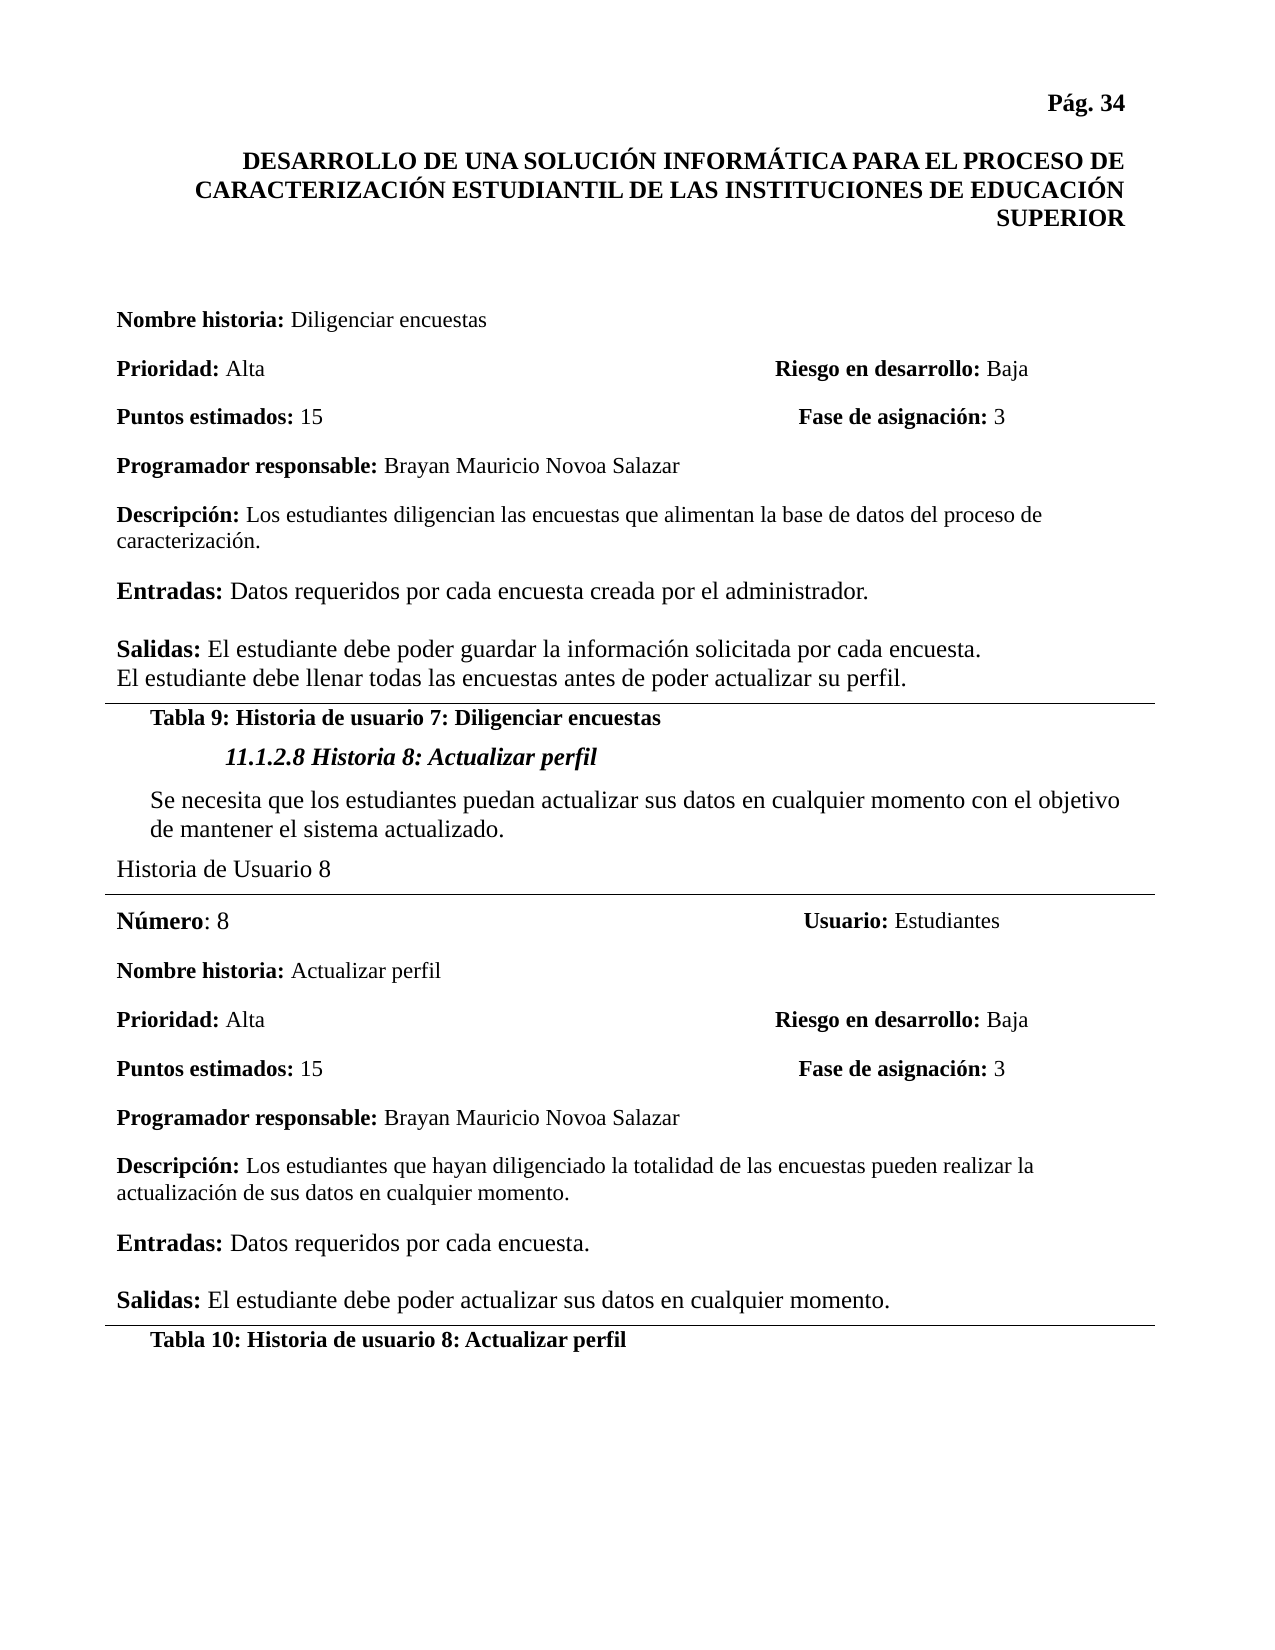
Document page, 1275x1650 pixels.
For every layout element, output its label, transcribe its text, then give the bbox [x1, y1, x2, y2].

text Se necesita que los estudiantes puedan actualizar sus datos en cualquier momento con el objetivo de mantener el sistema actualizado. [150, 785, 1125, 842]
table_cell Usuario: Estudiantes [649, 895, 1155, 946]
table_header Historia de Usuario 8 [105, 843, 1155, 894]
table_cell Riesgo en desarrollo: Baja [649, 343, 1155, 392]
text Tabla 10: Historia de usuario 8: Actualizar perfil [150, 1326, 1125, 1353]
table_cell Entradas: Datos requeridos por cada encuesta creada por el administrador. Salidas: El estudiante debe poder guardar la información solicitada por cada encuesta. El estudiante debe llenar todas las encuestas antes de poder actualizar su perfil. [105, 565, 1155, 703]
table_cell Programador responsable: Brayan Mauricio Novoa Salazar [105, 1093, 1155, 1141]
table_cell Nombre historia: Actualizar perfil [105, 946, 1155, 995]
table_cell Fase de asignación: 3 [649, 1044, 1155, 1092]
table_cell Programador responsable: Brayan Mauricio Novoa Salazar [105, 441, 1155, 490]
table_cell Prioridad: Alta [105, 343, 648, 392]
table_cell Fase de asignación: 3 [649, 392, 1155, 441]
table_cell Riesgo en desarrollo: Baja [649, 995, 1155, 1044]
table_cell Puntos estimados: 15 [105, 392, 648, 441]
table_cell Entradas: Datos requeridos por cada encuesta. Salidas: El estudiante debe poder actualizar sus datos en cualquier momento. [105, 1217, 1155, 1325]
table_cell Número: 8 [105, 895, 648, 946]
table_cell Puntos estimados: 15 [105, 1044, 648, 1092]
table_cell Descripción: Los estudiantes que hayan diligenciado la totalidad de las encuestas pueden realizar la actualización de sus datos en cualquier momento. [105, 1141, 1155, 1217]
table_cell Descripción: Los estudiantes diligencian las encuestas que alimentan la base de datos del proceso de caracterización. [105, 490, 1155, 565]
subtitle 11.1.2.8 Historia 8: Actualizar perfil [150, 742, 1125, 771]
table_cell Prioridad: Alta [105, 995, 648, 1044]
text Tabla 9: Historia de usuario 7: Diligenciar encuestas [150, 704, 1125, 730]
table_cell Nombre historia: Diligenciar encuestas [105, 295, 1155, 343]
